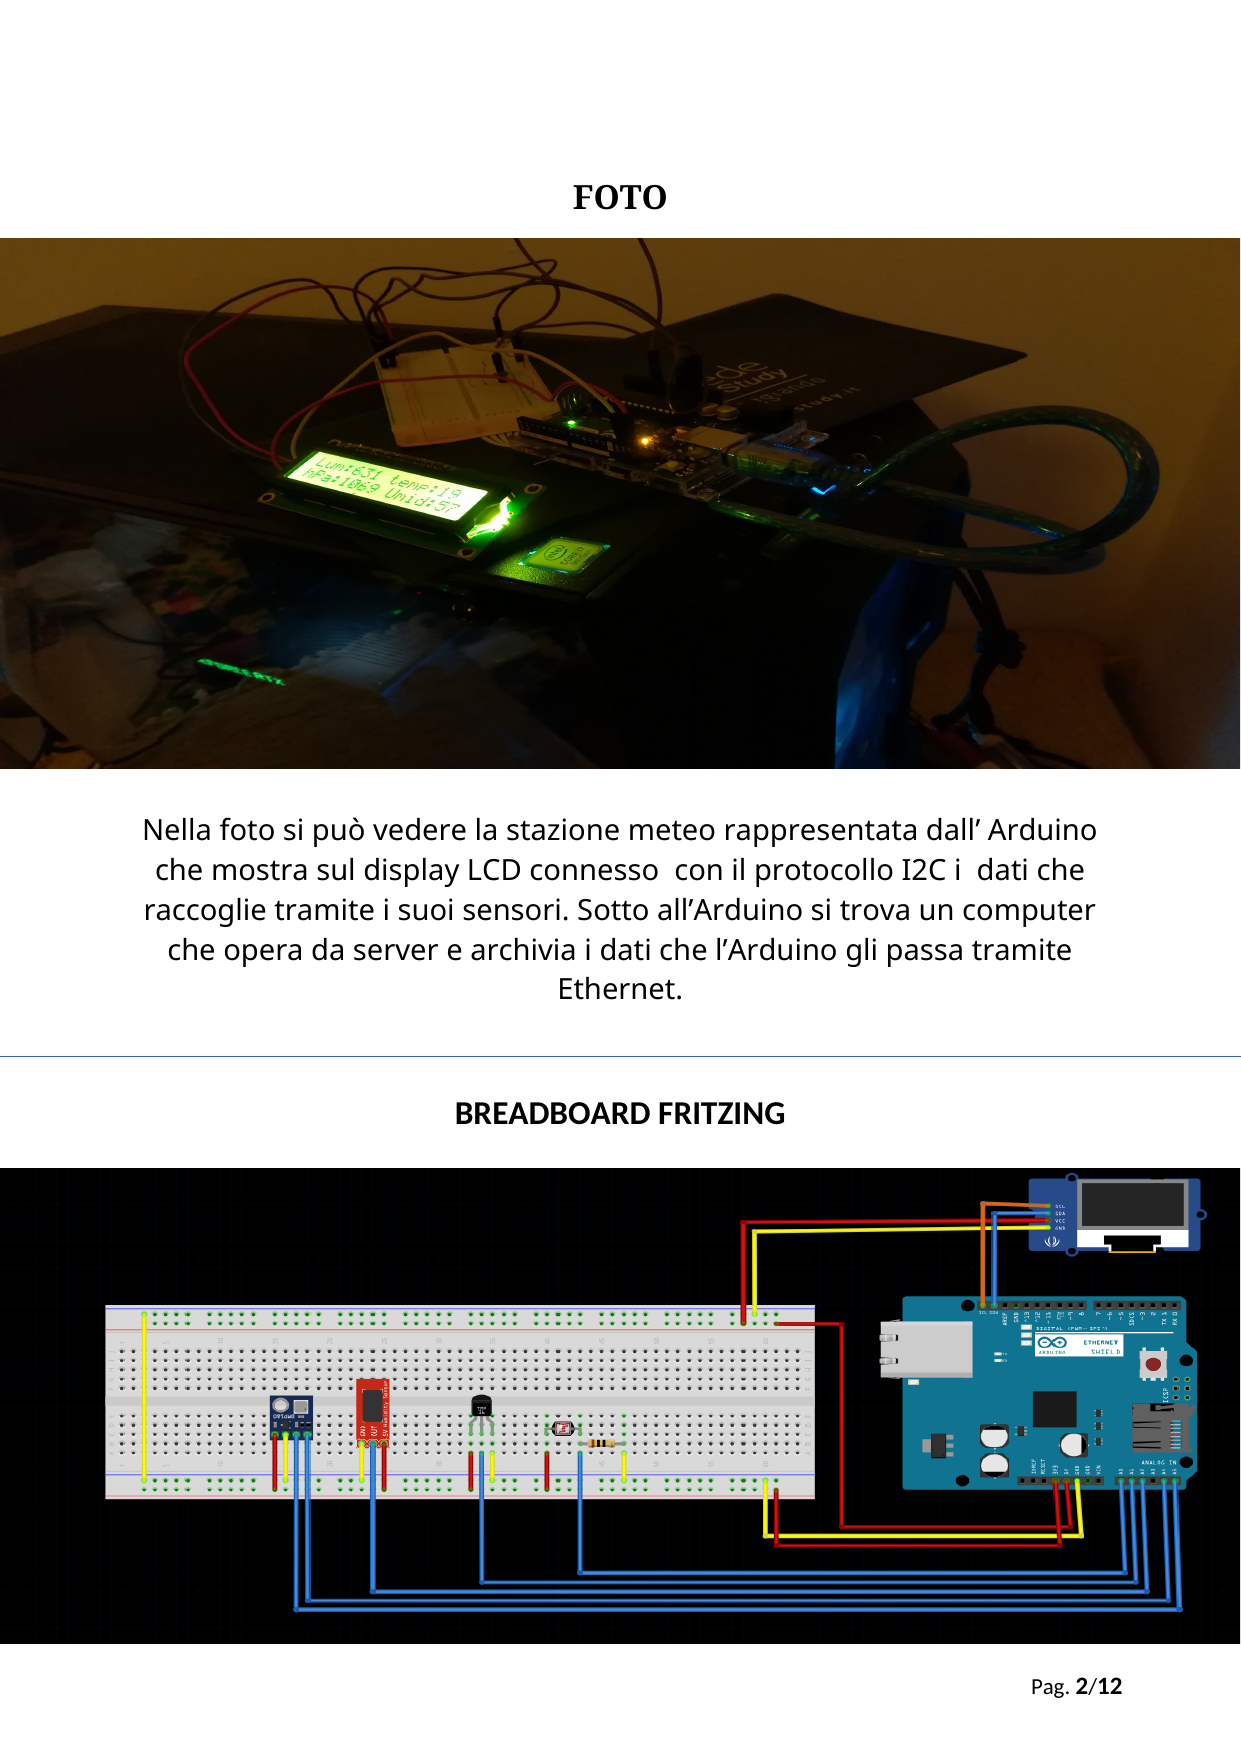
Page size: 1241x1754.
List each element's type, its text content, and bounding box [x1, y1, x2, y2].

text FOTO [118, 174, 1122, 219]
picture [0, 1168, 1241, 1644]
picture [0, 238, 1241, 769]
text Nella foto si può vedere la stazione meteo rappresentata dall’ Arduino che mostra sul display LCD connesso con il protocollo I2C i dati che raccoglie tramite i suoi sensori. Sotto all’Arduino si trova un computer che opera da server e archivia i dati che l’Arduino gli passa tramite Ethernet. [118, 810, 1122, 1008]
text BREADBOARD FRITZING [118, 1092, 1122, 1133]
